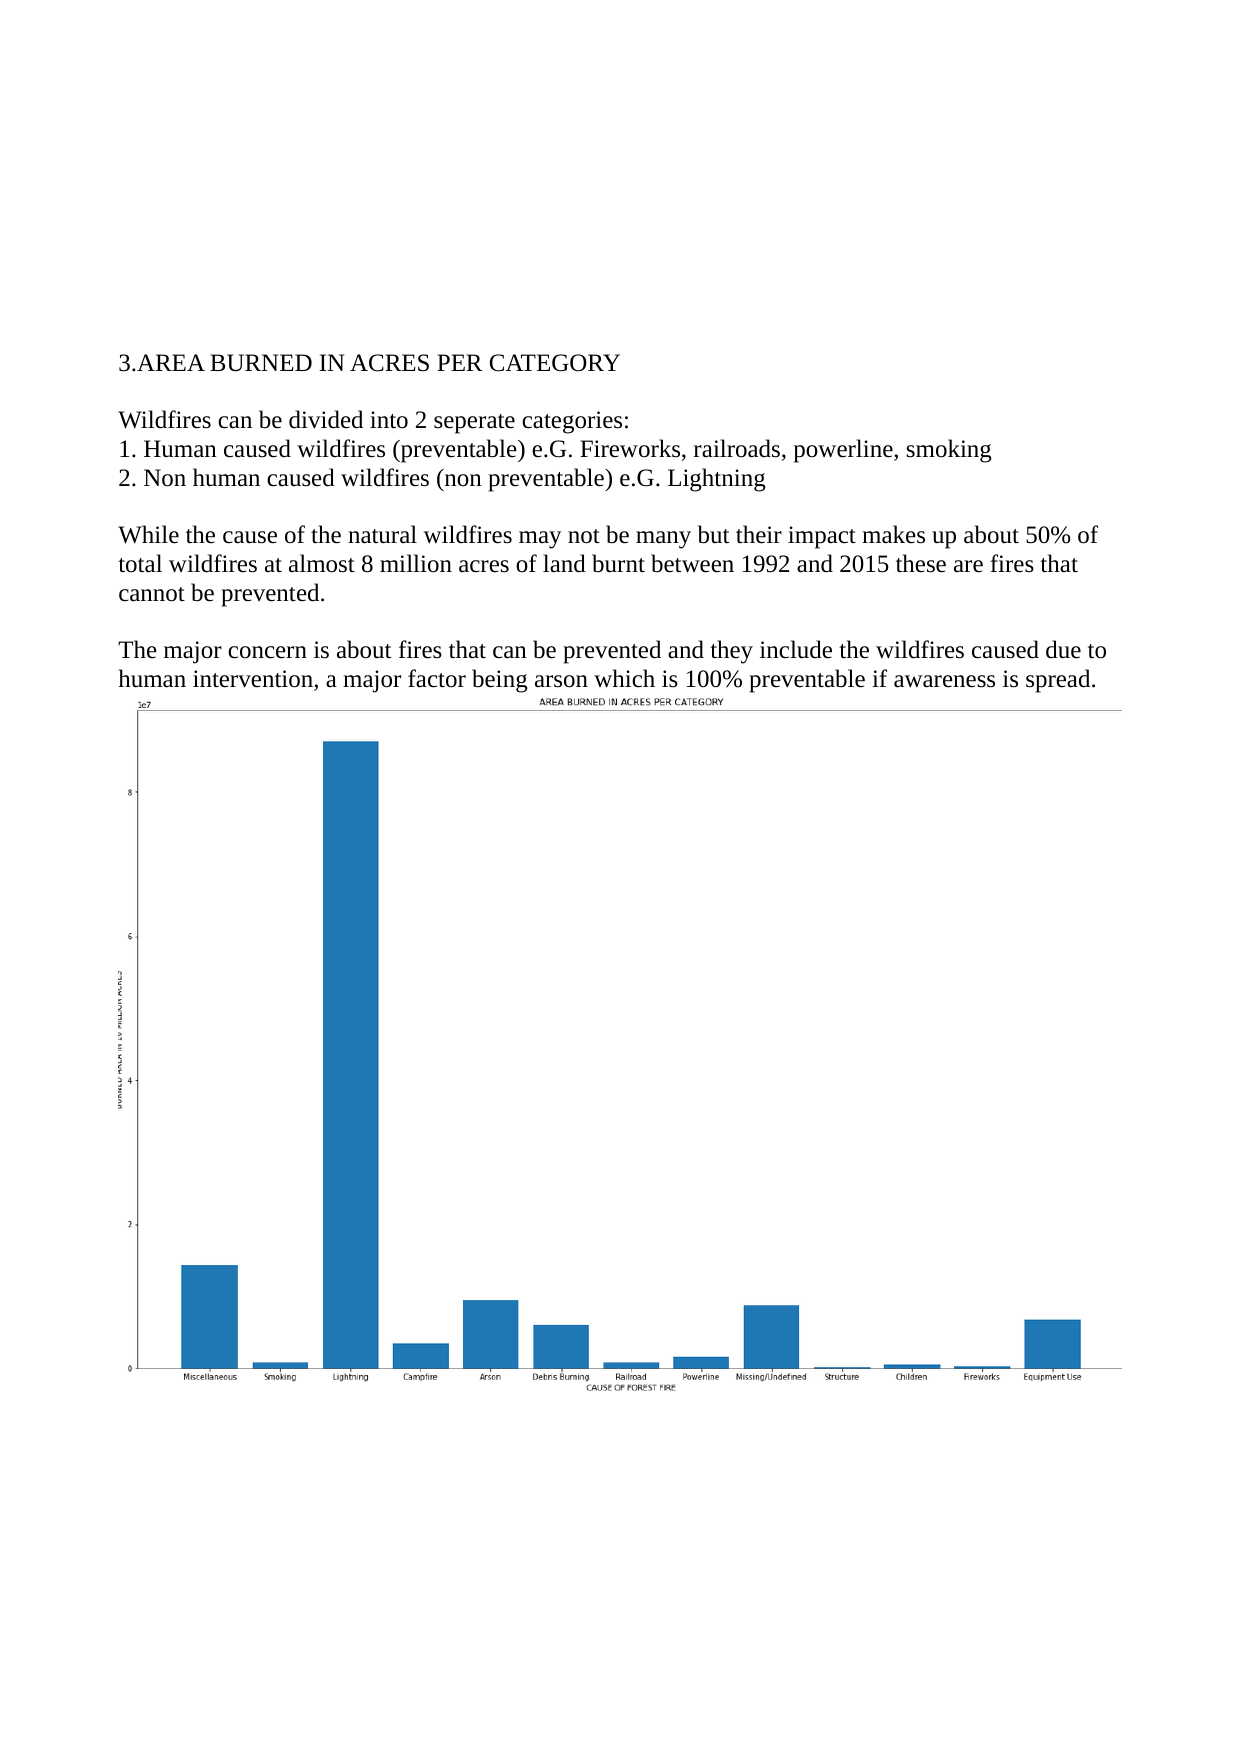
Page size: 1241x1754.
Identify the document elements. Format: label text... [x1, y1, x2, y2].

text 1. Human caused wildfires (preventable) e.G. Fireworks, railroads, powerline, smoking [118, 434, 1122, 463]
text The major concern is about fires that can be prevented and they include the wildfires caused due to human intervention, a major factor being arson which is 100% preventable if awareness is spread. [118, 636, 1122, 693]
text While the cause of the natural wildfires may not be many but their impact makes up about 50% of total wildfires at almost 8 million acres of land burnt between 1992 and 2015 these are fires that cannot be prevented. [118, 521, 1122, 607]
picture [118, 693, 1123, 1391]
text 2. Non human caused wildfires (non preventable) e.G. Lightning [118, 463, 1122, 492]
text Wildfires can be divided into 2 seperate categories: [118, 406, 1122, 434]
text 3.AREA BURNED IN ACRES PER CATEGORY [118, 348, 1122, 377]
